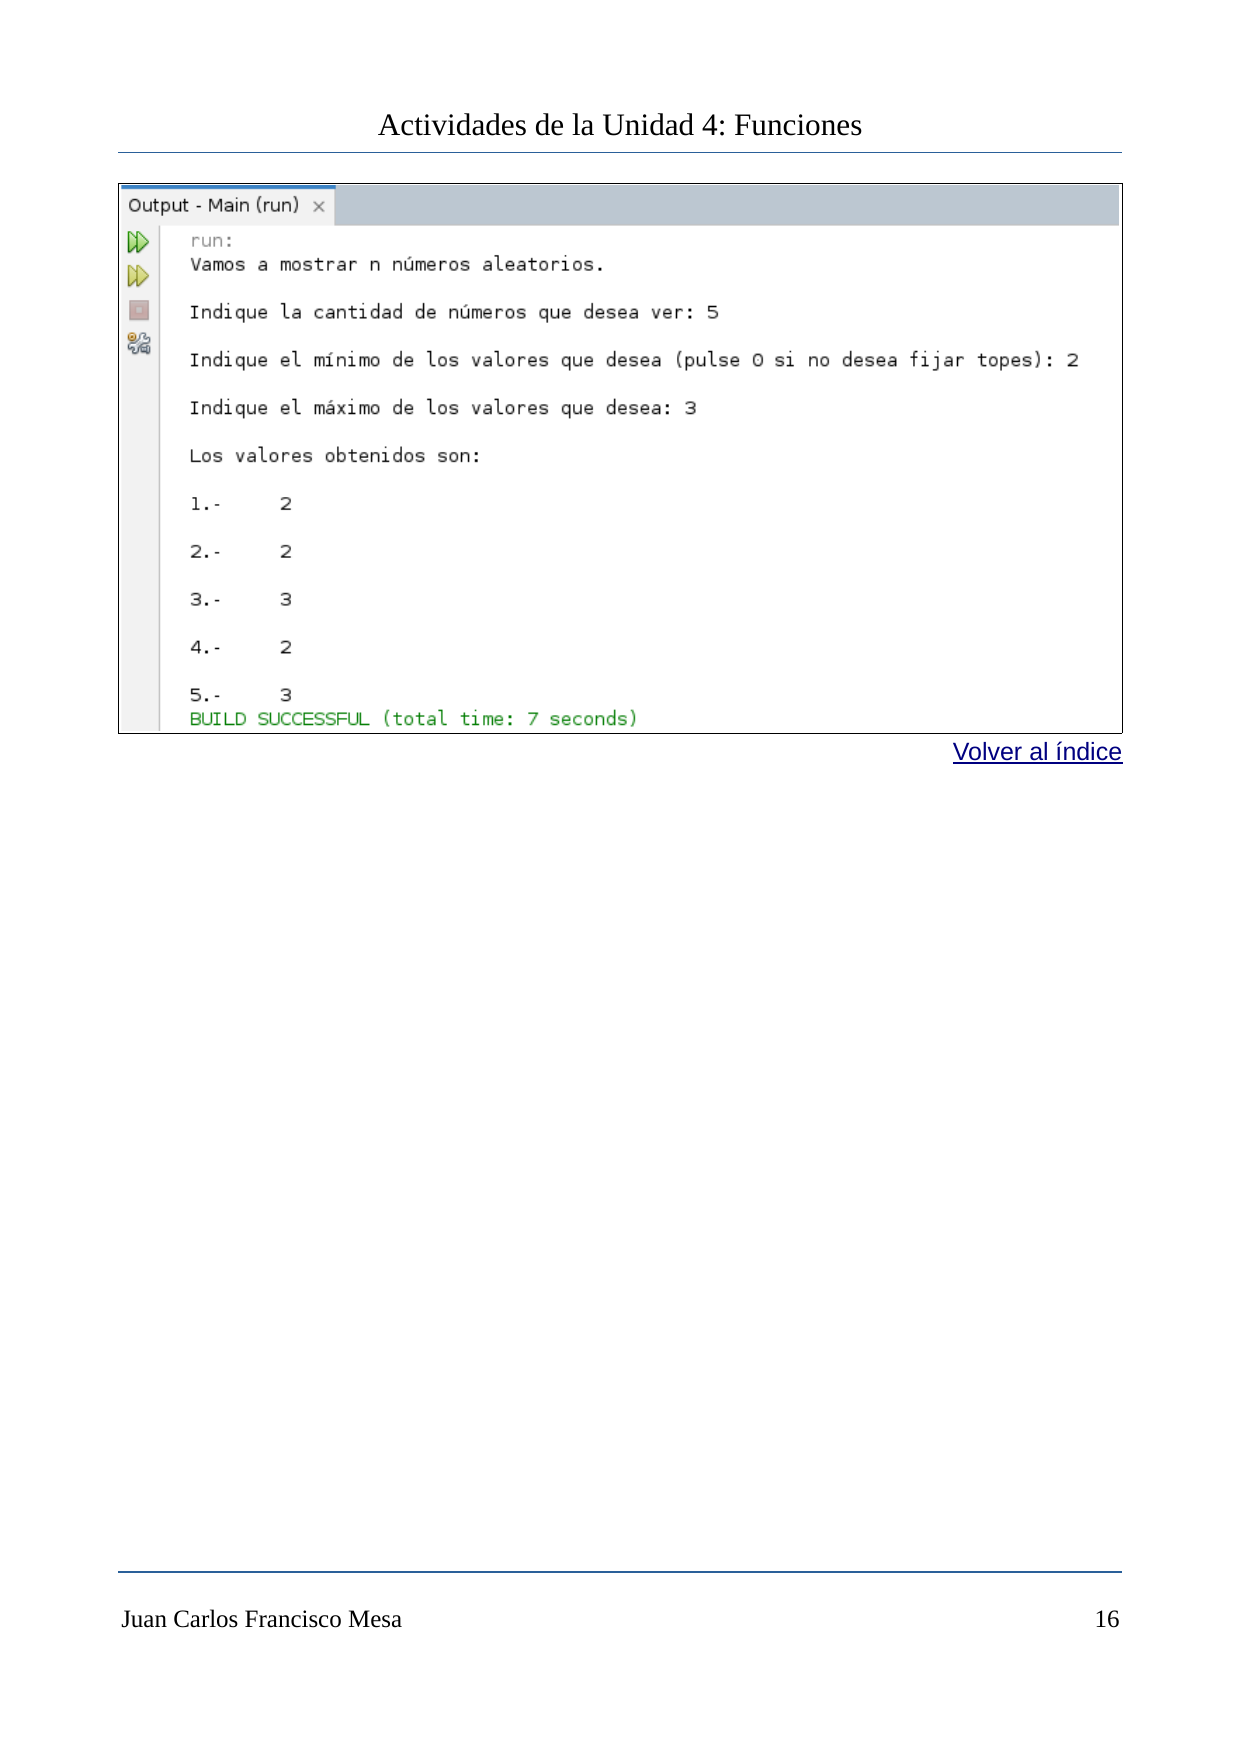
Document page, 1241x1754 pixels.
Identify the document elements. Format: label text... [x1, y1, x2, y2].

text Volver al índice [118, 734, 1122, 766]
text [119, 184, 1122, 733]
picture [121, 185, 1119, 731]
